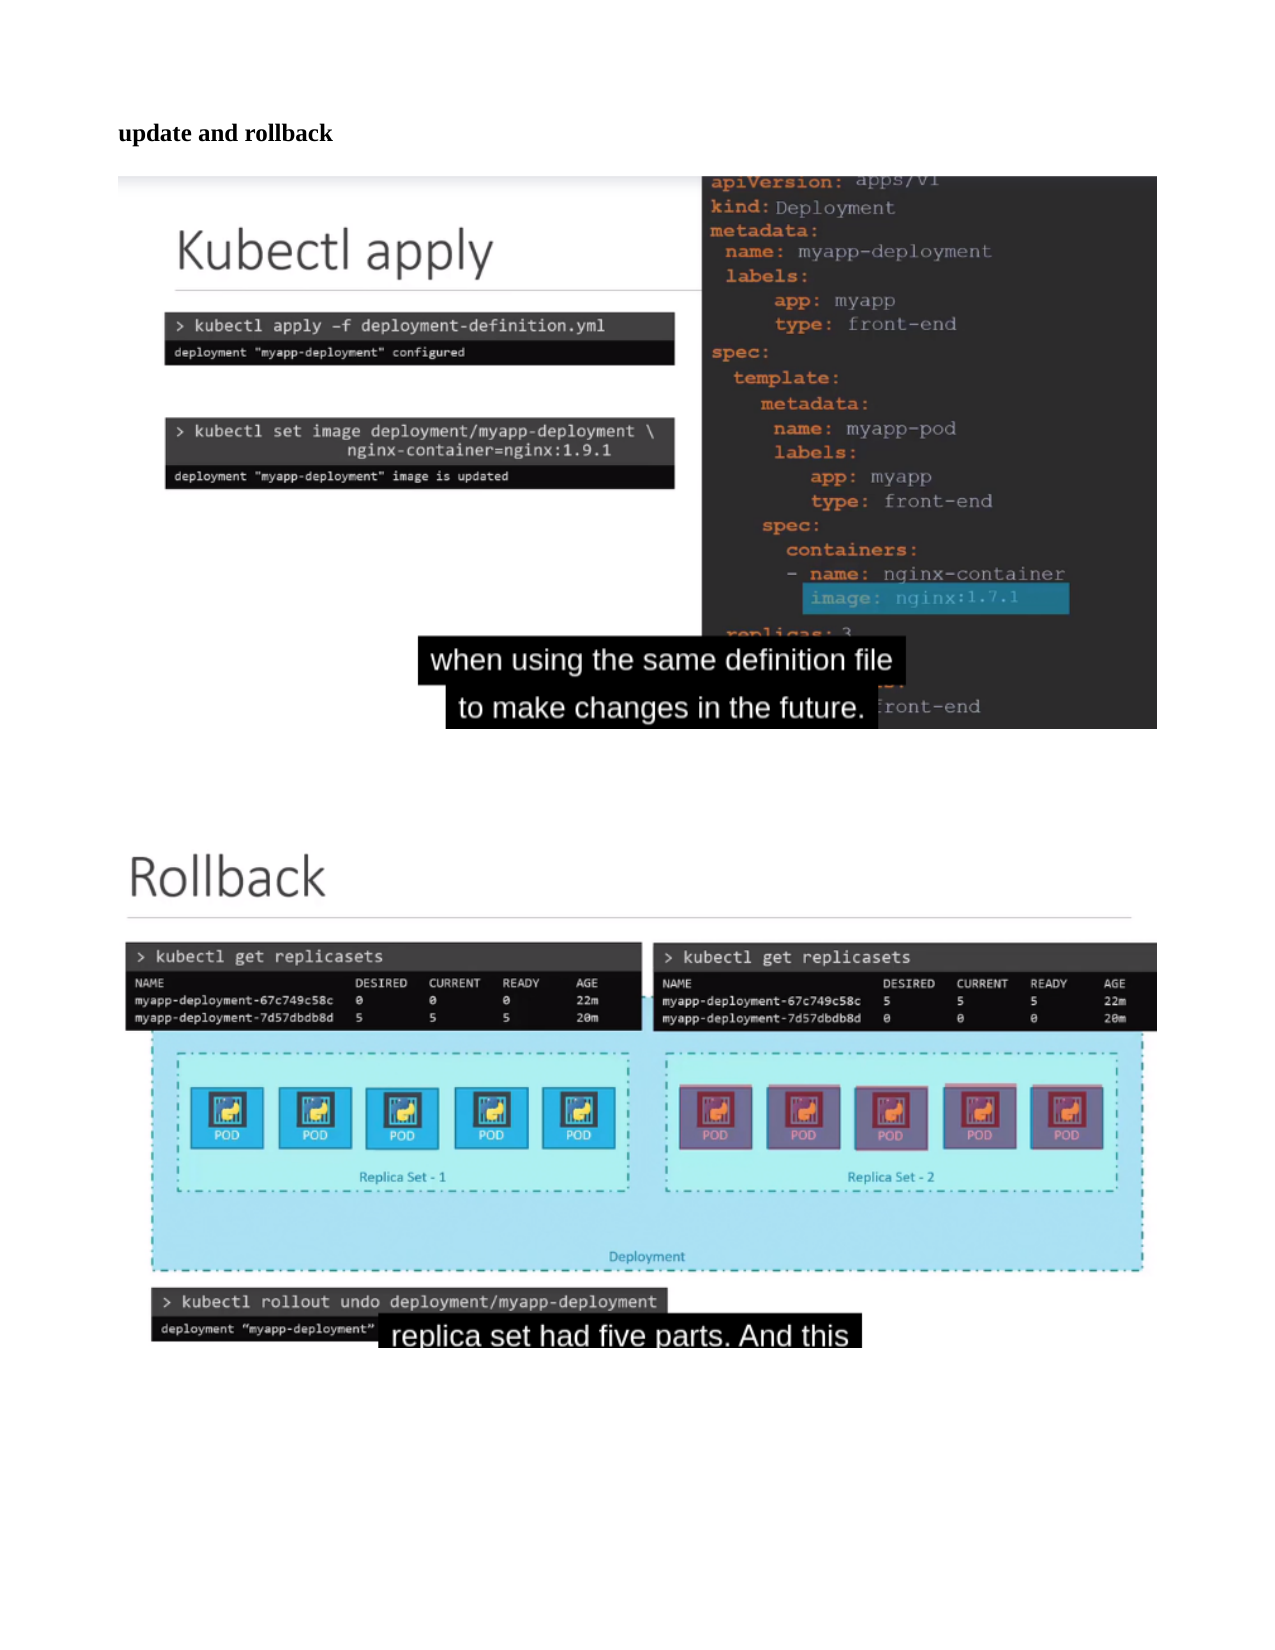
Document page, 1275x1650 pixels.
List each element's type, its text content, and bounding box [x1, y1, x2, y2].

picture [118, 843, 1157, 1348]
picture [118, 175, 1157, 729]
text update and rollback [118, 118, 1157, 147]
